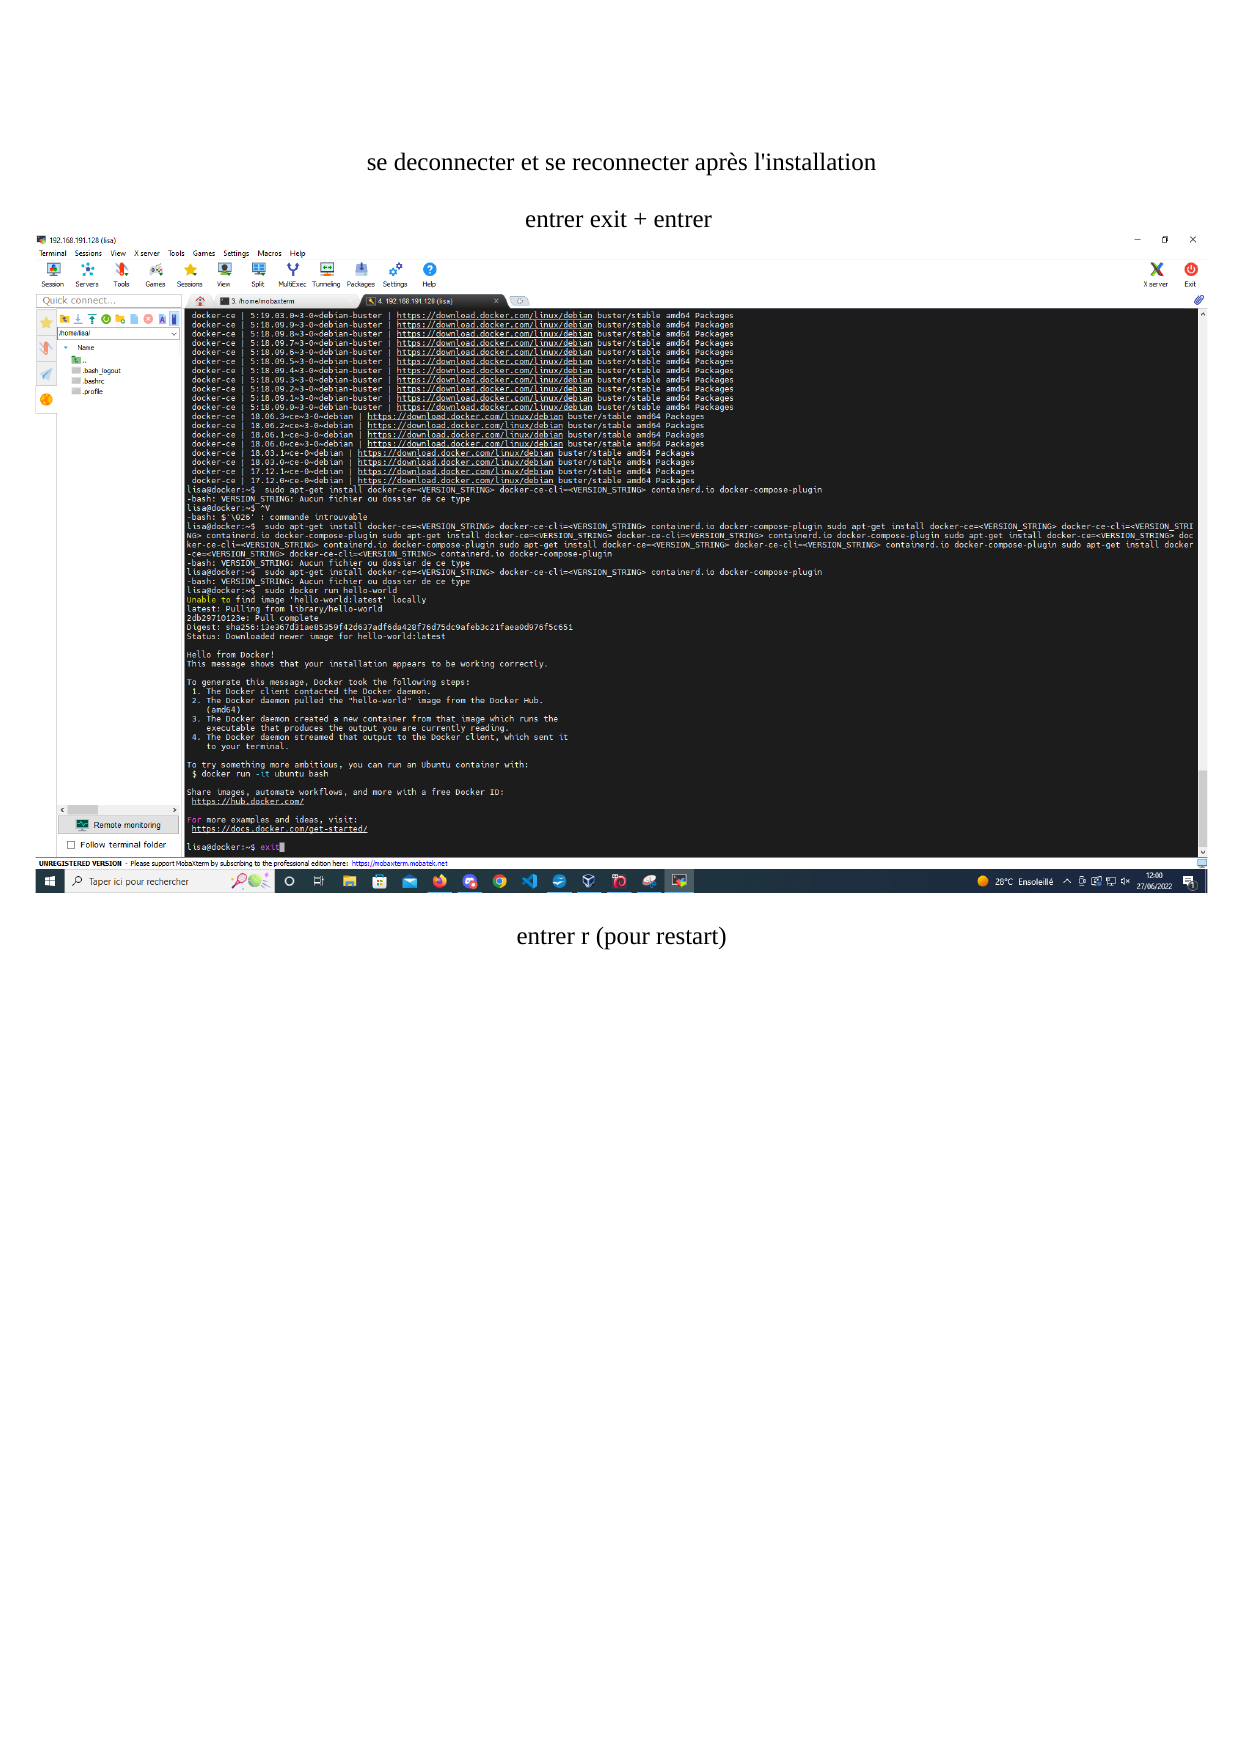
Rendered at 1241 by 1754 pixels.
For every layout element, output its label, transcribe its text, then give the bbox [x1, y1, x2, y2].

text entrer r (pour restart) [36, 921, 1207, 950]
text se deconnecter et se reconnecter après l'installation [36, 147, 1207, 176]
text entrer exit + entrer [36, 204, 1207, 233]
picture [35, 233, 1208, 893]
